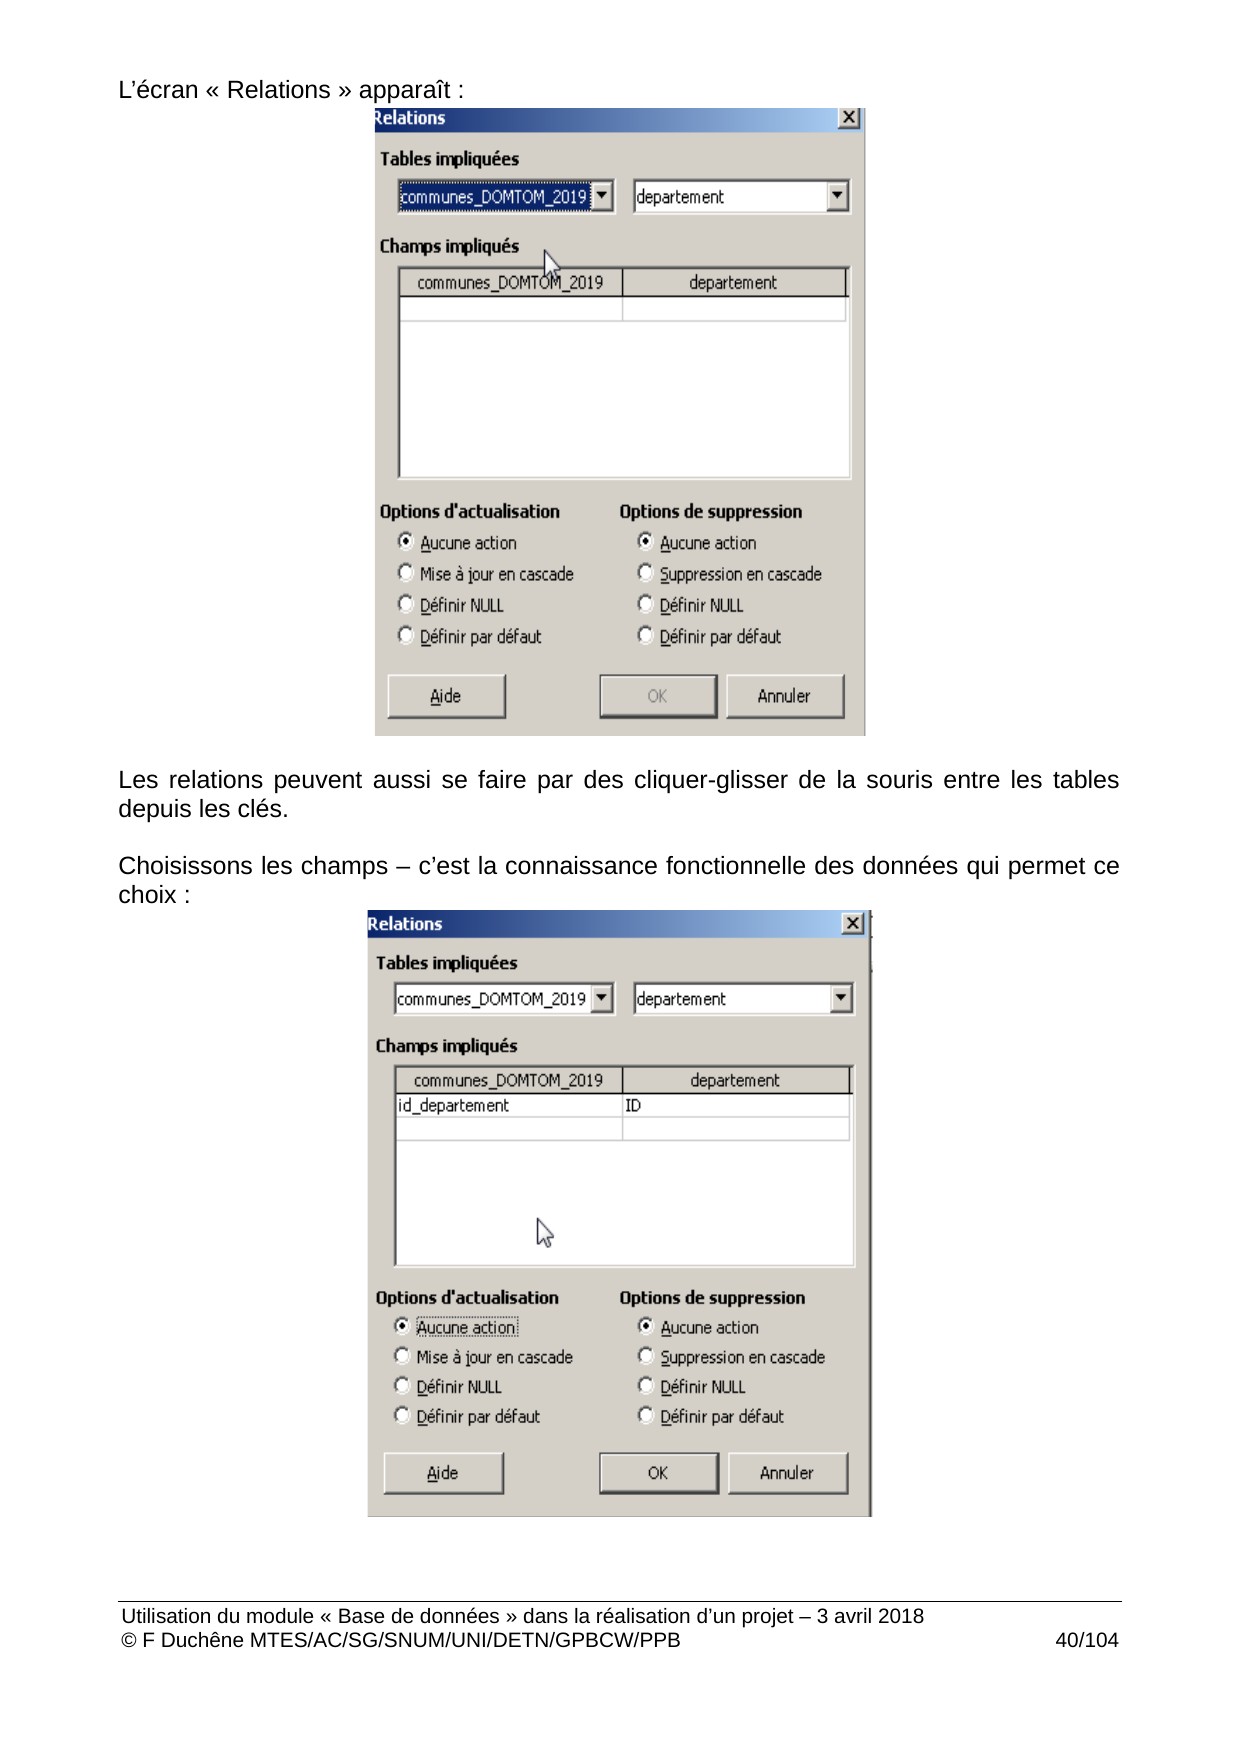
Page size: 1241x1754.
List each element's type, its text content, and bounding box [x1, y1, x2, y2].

text L’écran « Relations » apparaît : [118, 75, 1122, 104]
text Les relations peuvent aussi se faire par des cliquer-glisser de la souris entre les tables depuis les clés. [118, 765, 1122, 822]
text Choisissons les champs – c’est la connaissance fonctionnelle des données qui permet ce choix : [118, 851, 1122, 909]
